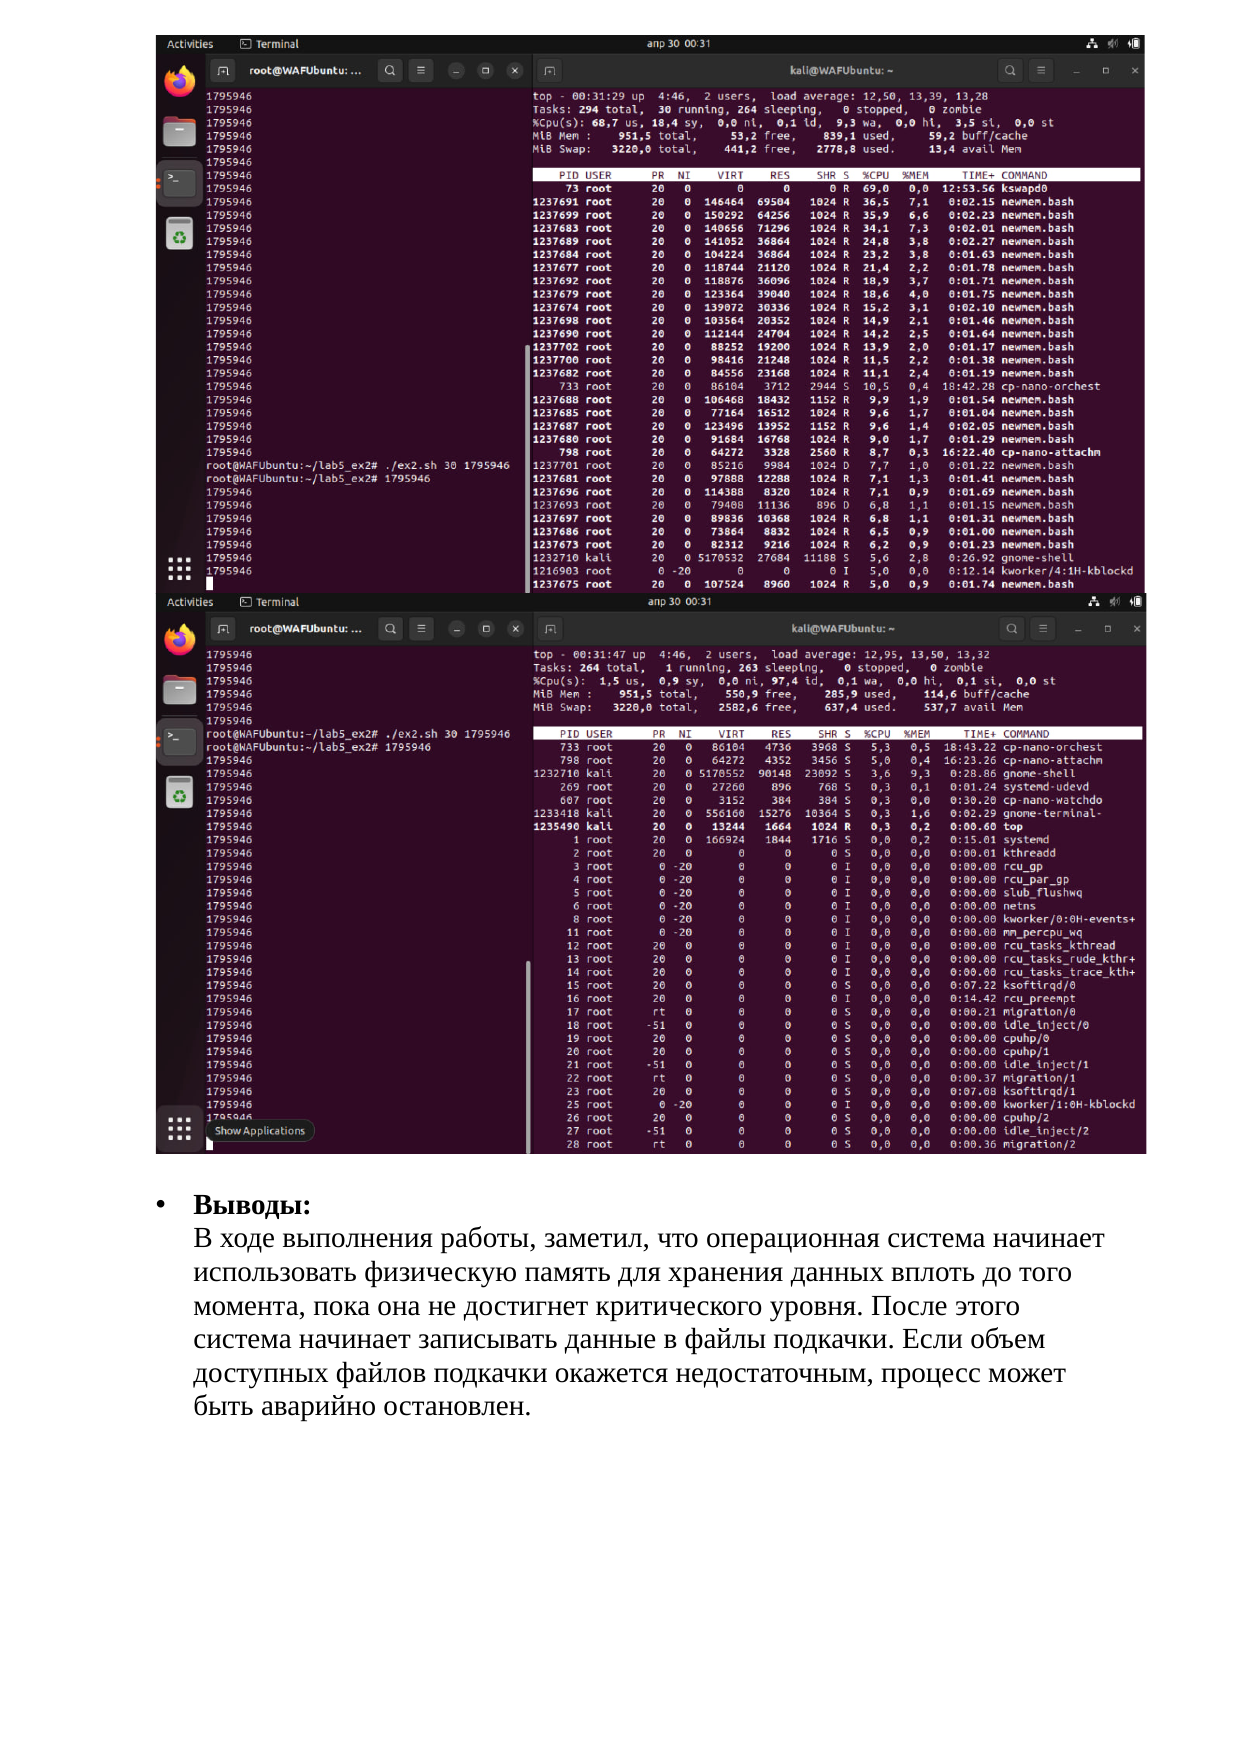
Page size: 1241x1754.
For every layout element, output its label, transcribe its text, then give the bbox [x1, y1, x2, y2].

picture [155, 35, 1147, 1154]
list Выводы: В ходе выполнения работы, заметил, что операционная система начинает использовать физическую память для хранения данных вплоть до того момента, пока она не достигнет критического уровня. После этого система начинает записывать данные в файлы подкачки. Если объем доступных файлов подкачки окажется недостаточным, процесс может быть аварийно остановлен. [156, 1187, 1122, 1422]
